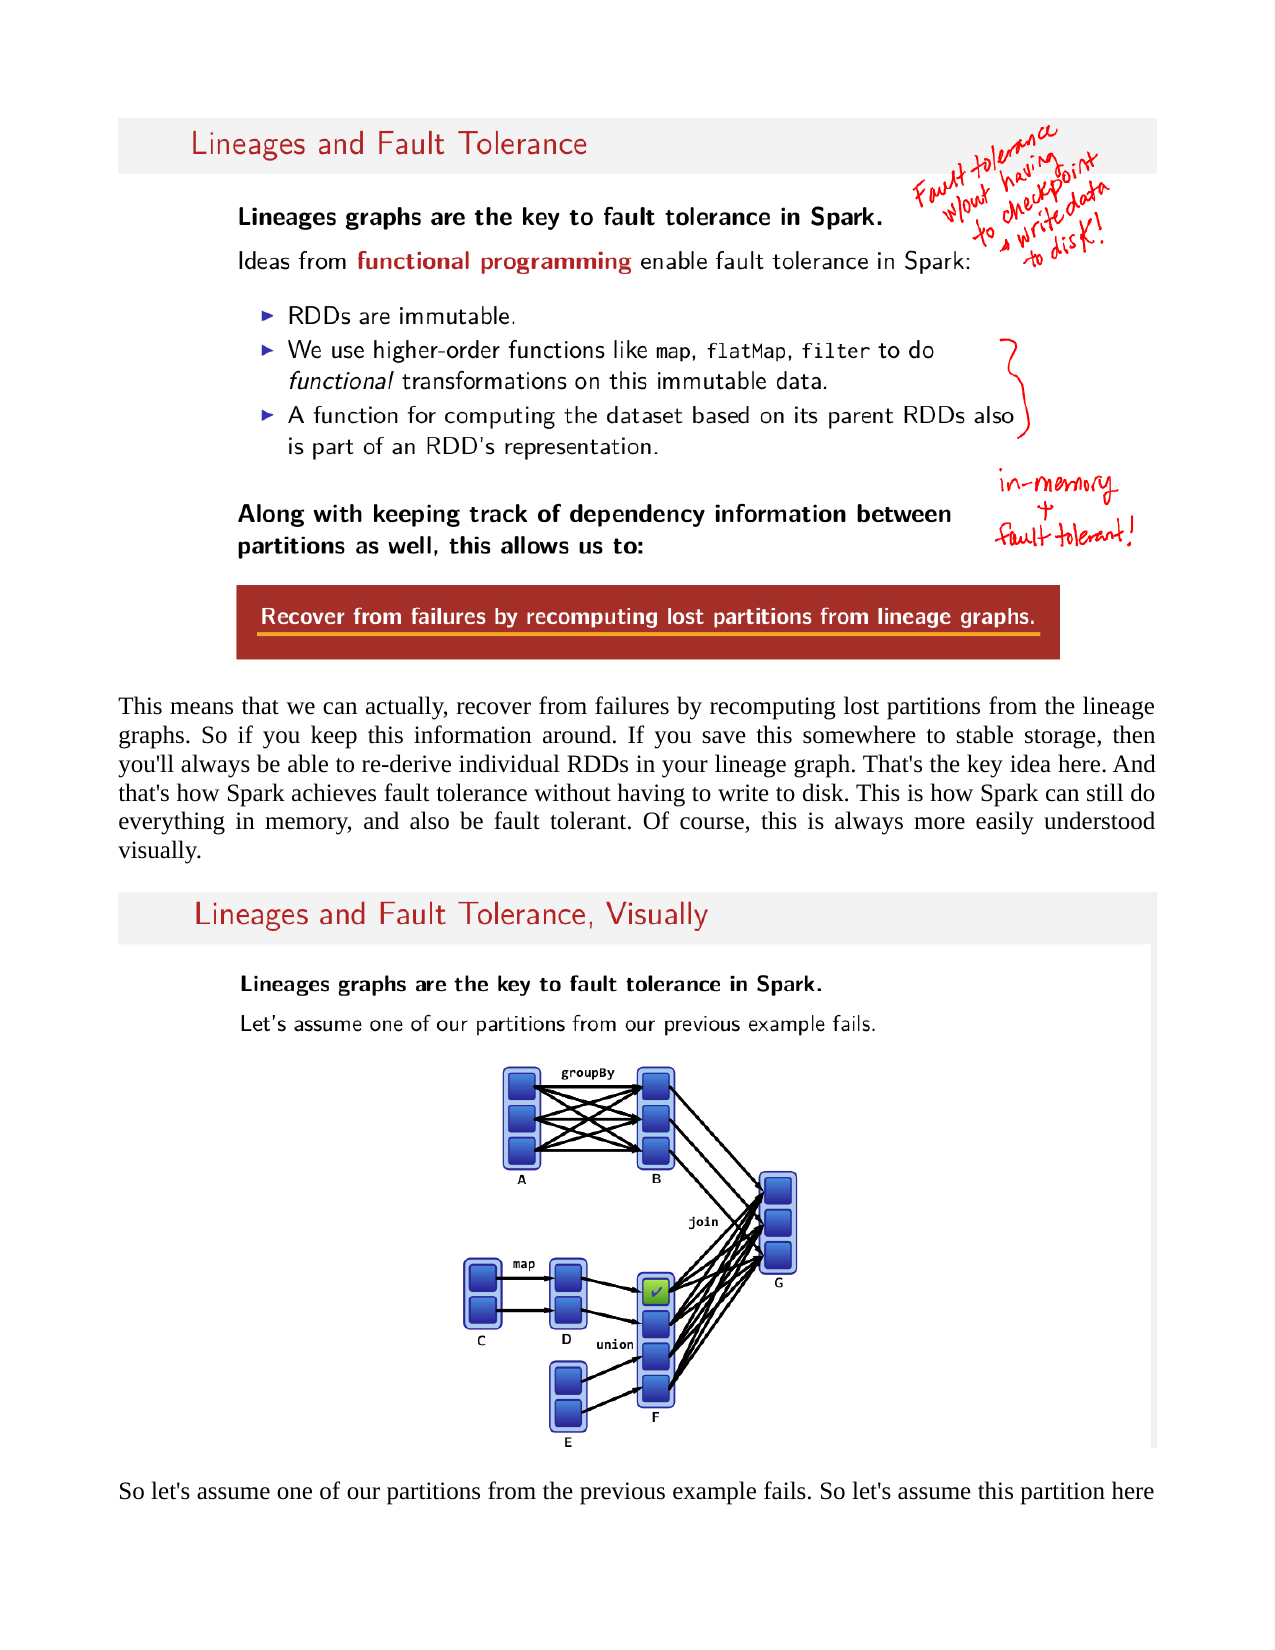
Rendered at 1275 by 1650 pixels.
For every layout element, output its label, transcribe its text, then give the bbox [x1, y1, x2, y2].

picture [118, 118, 1157, 663]
picture [118, 892, 1157, 1448]
text So let's assume one of our partitions from the previous example fails. So let's assume this partition here [118, 1476, 1157, 1505]
text This means that we can actually, recover from failures by recomputing lost partitions from the lineage graphs. So if you keep this information around. If you save this somewhere to stable storage, then you'll always be able to re-derive individual RDDs in your lineage graph. That's the key idea here. And that's how Spark achieves fault tolerance without having to write to disk. This is how Spark can still do everything in memory, and also be fault tolerant. Of course, this is always more easily understood visually. [118, 691, 1157, 864]
